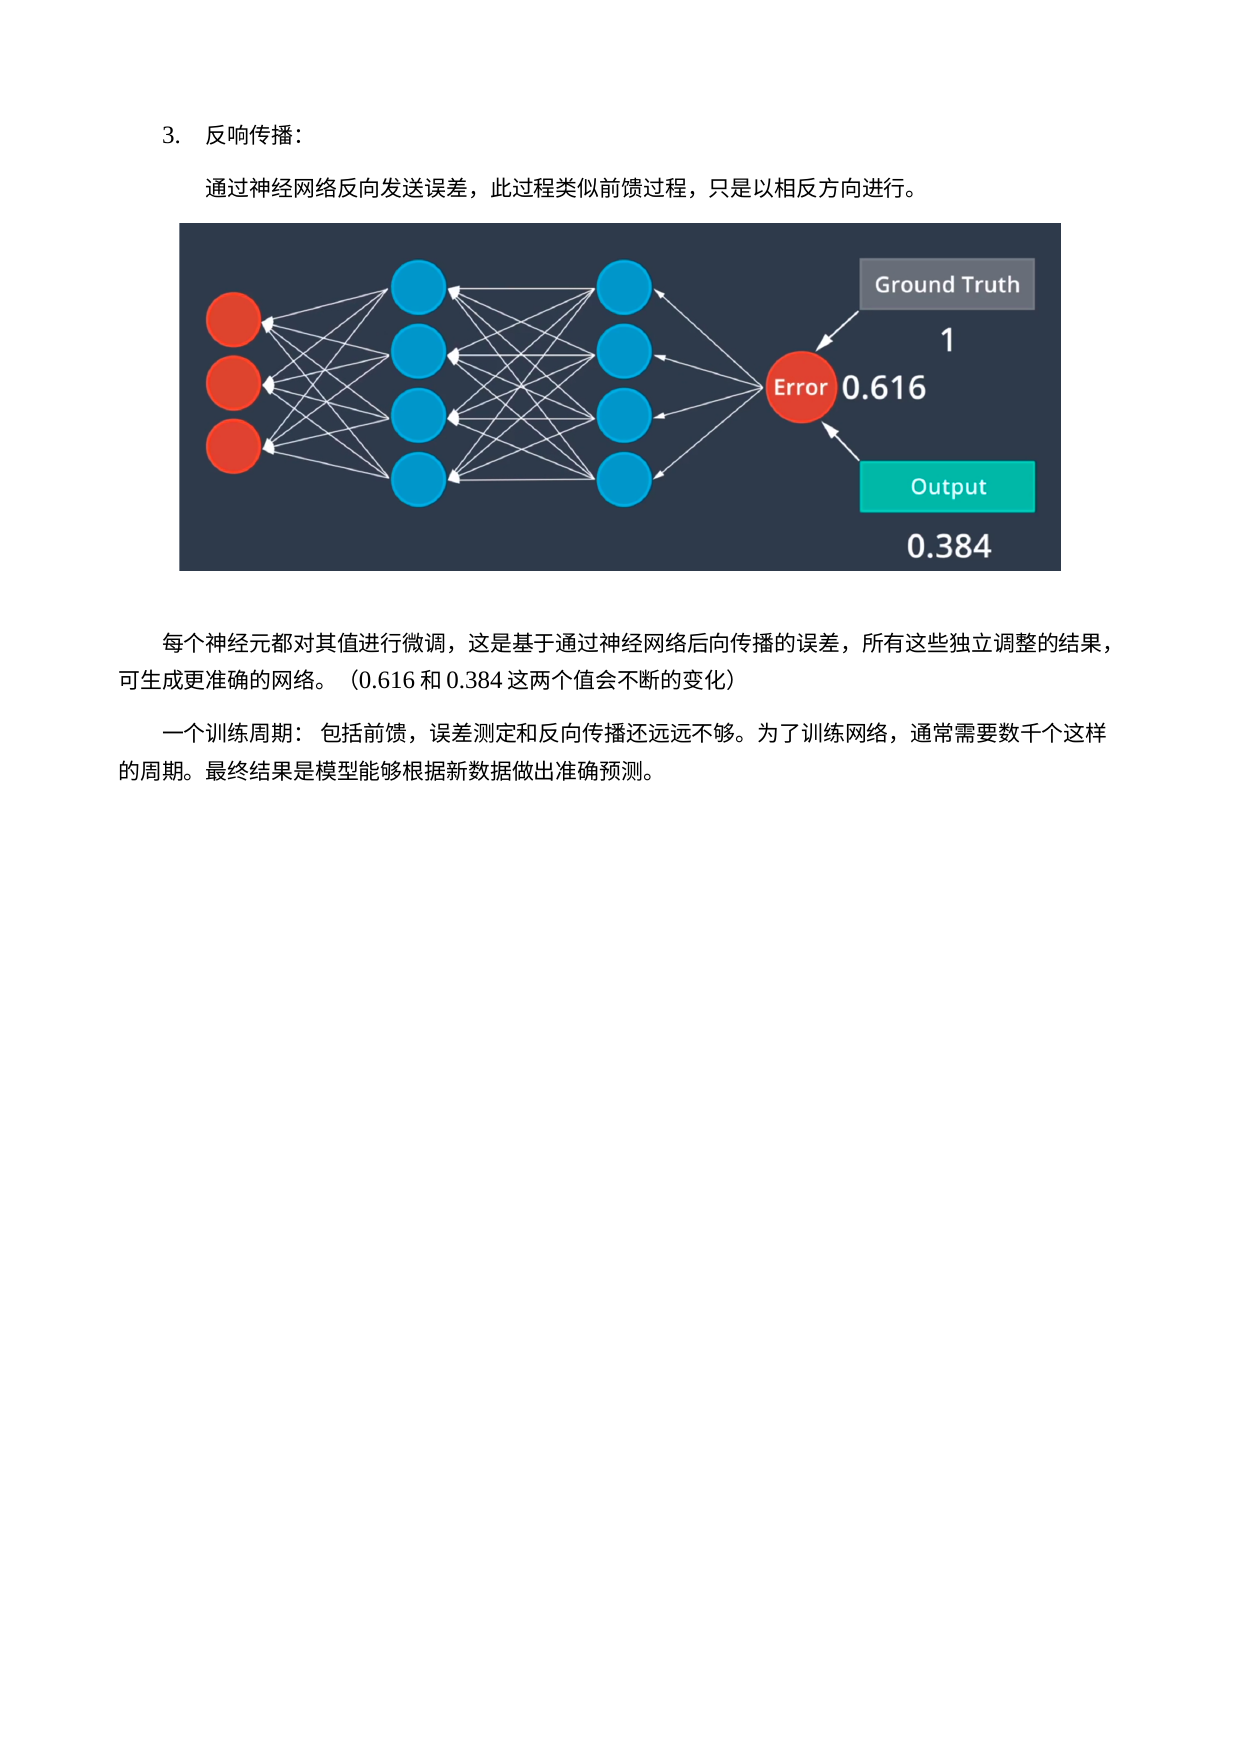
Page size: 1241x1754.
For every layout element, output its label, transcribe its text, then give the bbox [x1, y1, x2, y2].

text 一个训练周期： 包括前馈，误差测定和反向传播还远远不够。为了训练网络，通常需要数千个这样的周期。最终结果是模型能够根据新数据做出准确预测。 [118, 716, 1122, 786]
picture [179, 223, 1061, 571]
text 通过神经网络反向发送误差，此过程类似前馈过程，只是以相反方向进行。 [118, 171, 1122, 202]
text 每个神经元都对其值进行微调，这是基于通过神经网络后向传播的误差，所有这些独立调整的结果，可生成更准确的网络。（0.616和0.384这两个值会不断的变化） [118, 626, 1122, 695]
text 3. 反响传播： [118, 118, 1122, 150]
